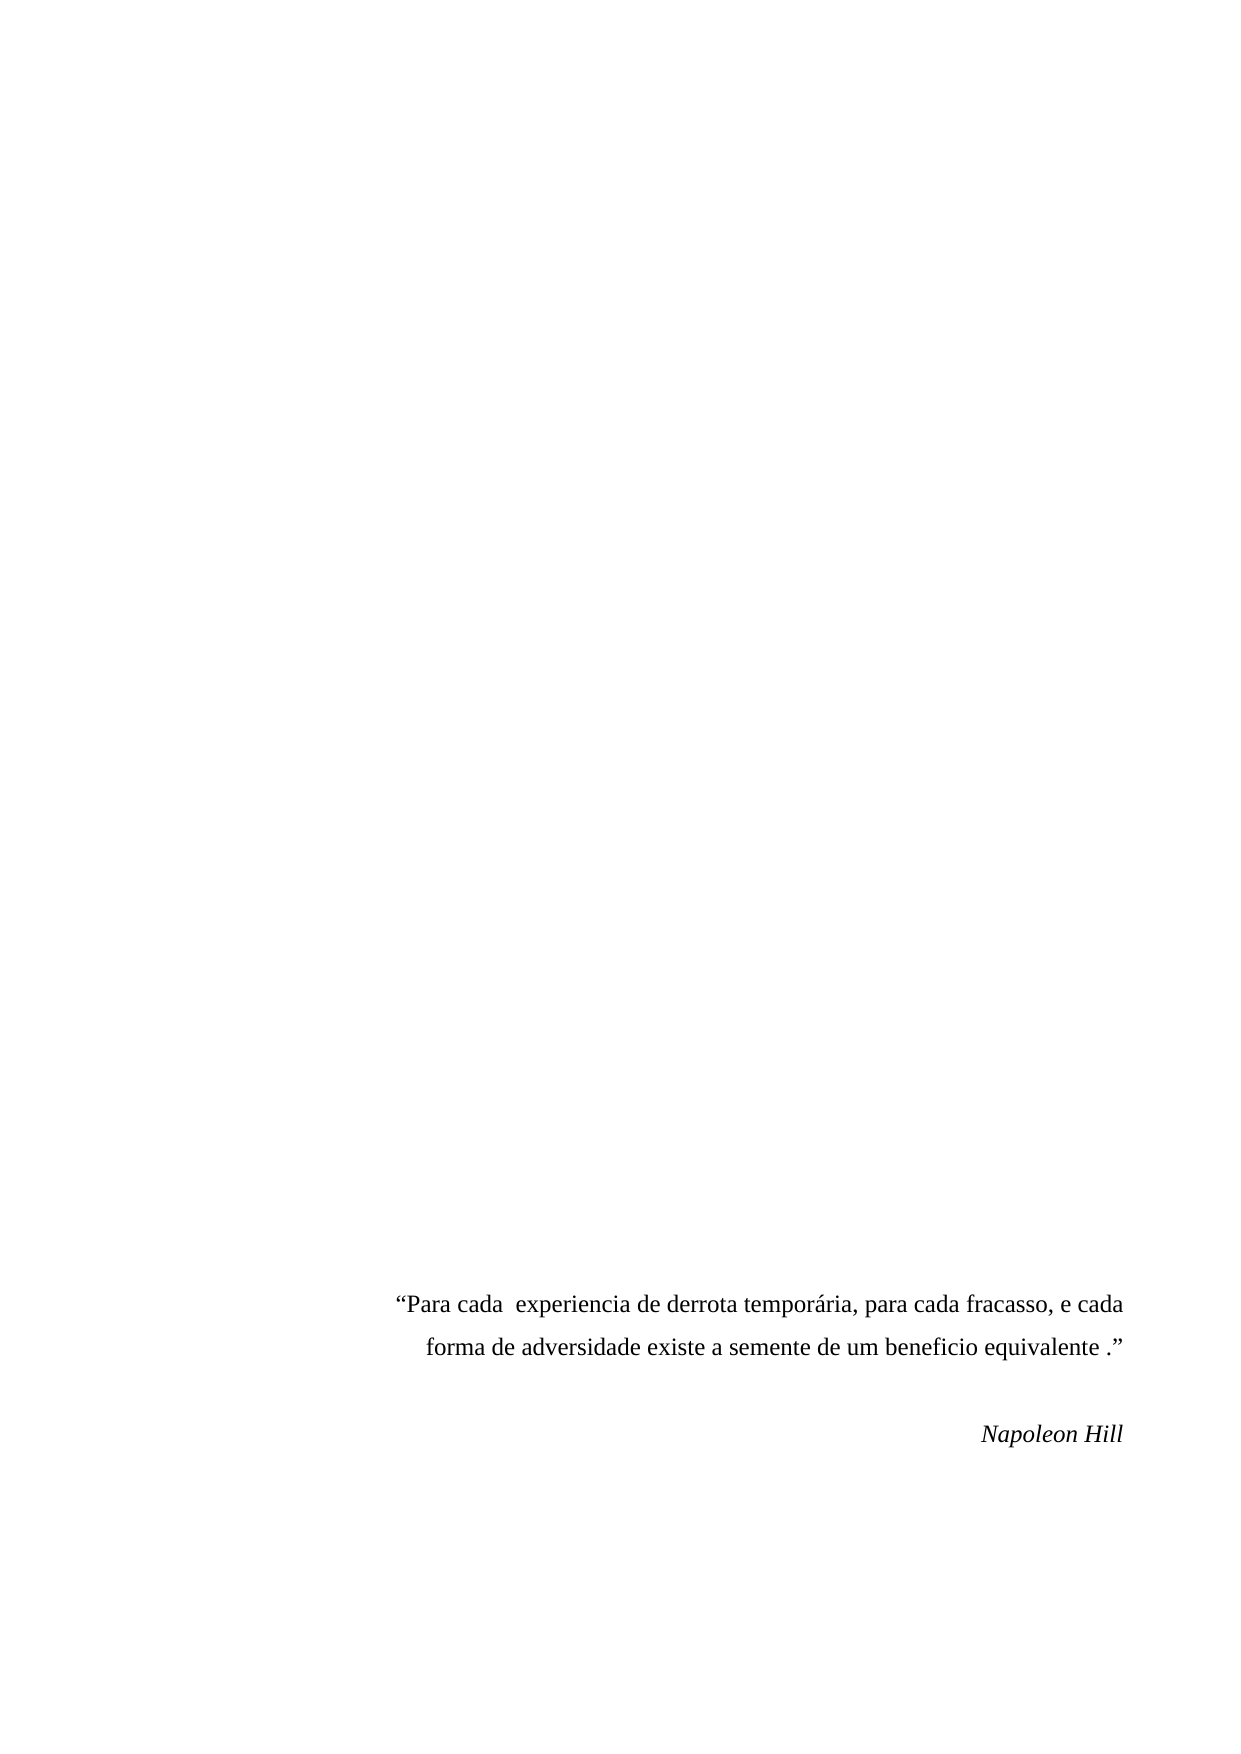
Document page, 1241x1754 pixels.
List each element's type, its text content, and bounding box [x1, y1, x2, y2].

text Napoleon Hill [177, 1419, 1123, 1447]
text “Para cada experiencia de derrota temporária, para cada fracasso, e cada forma de adversidade existe a semente de um beneficio equivalente .” [271, 1289, 1123, 1361]
